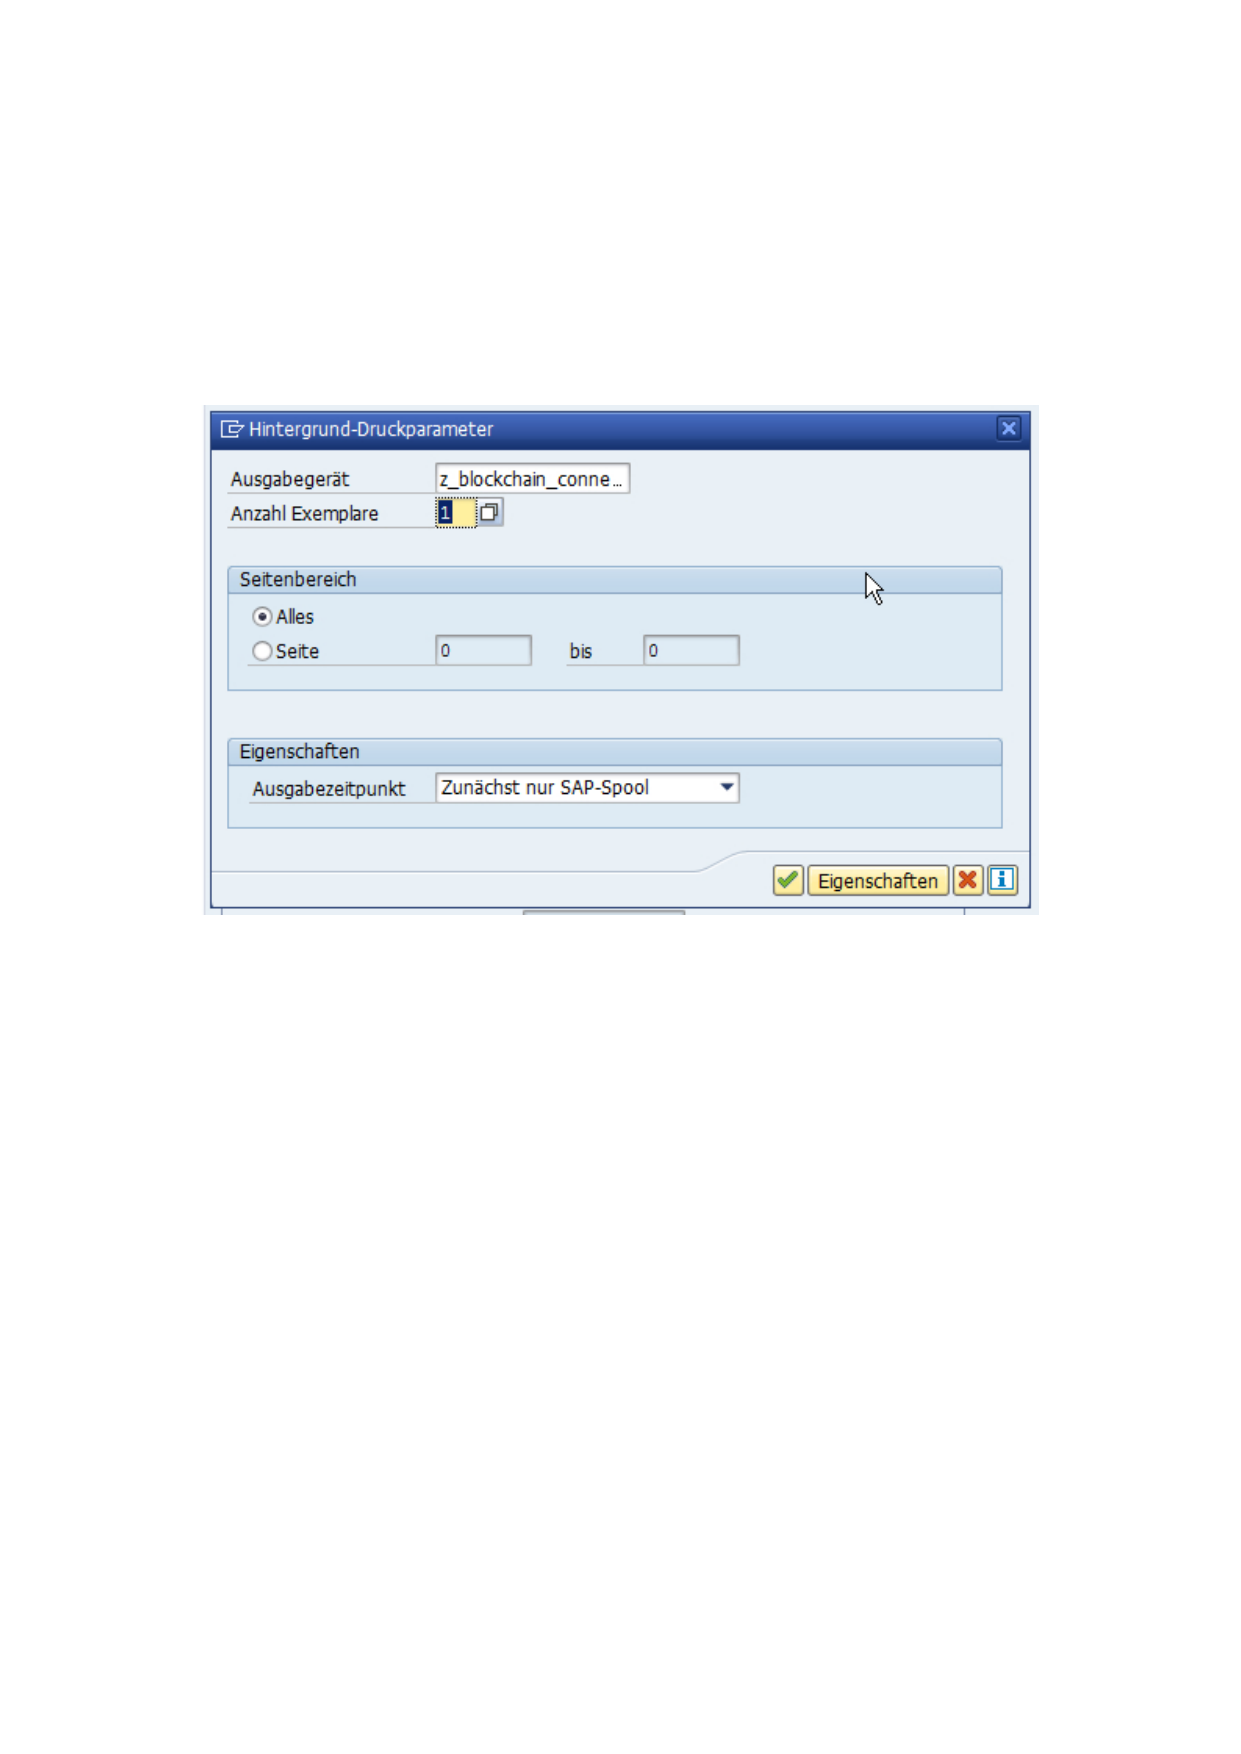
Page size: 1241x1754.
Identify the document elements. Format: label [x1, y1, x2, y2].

picture [201, 405, 1039, 915]
